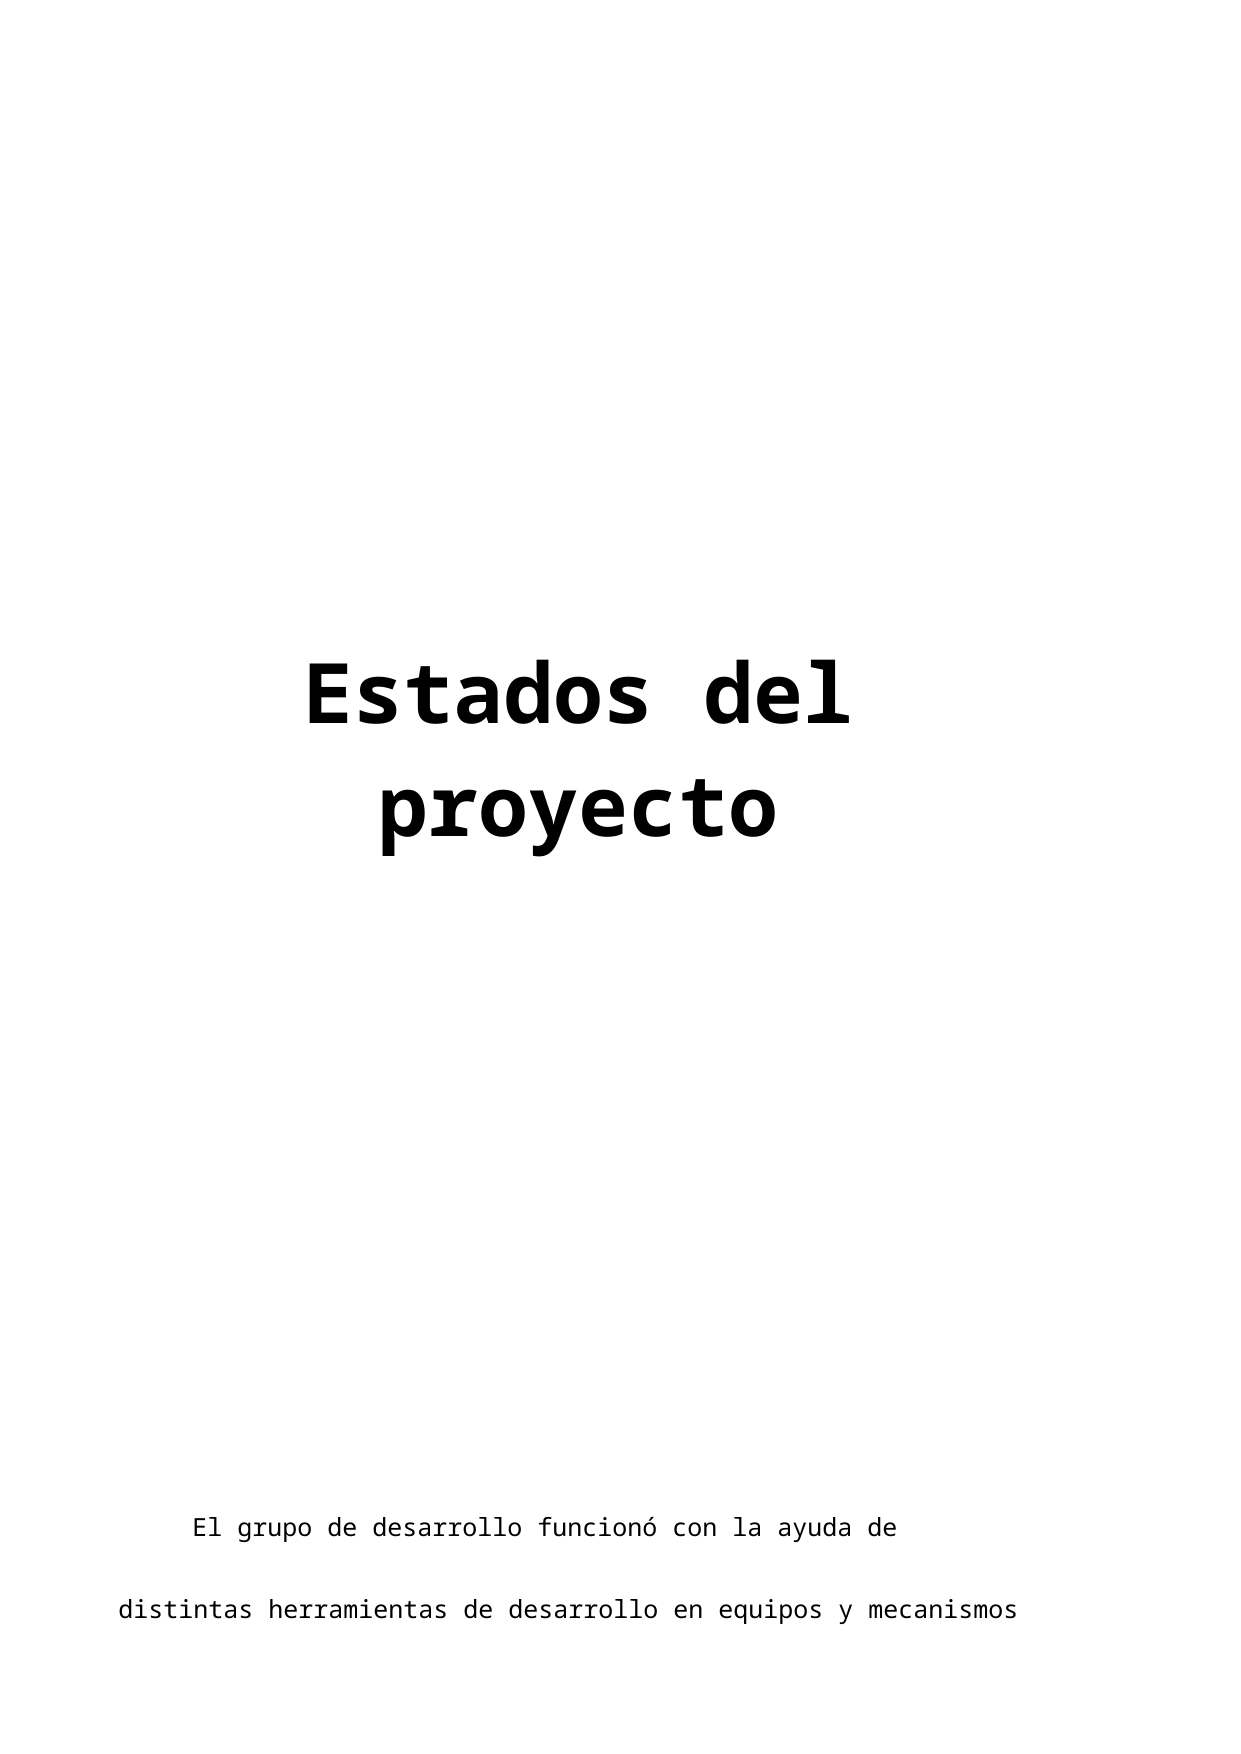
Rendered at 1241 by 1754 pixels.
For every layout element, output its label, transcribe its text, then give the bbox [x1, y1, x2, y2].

subtitle Estados del proyecto [118, 634, 1038, 861]
text El grupo de desarrollo funcionó con la ayuda de distintas herramientas de desarrollo en equipos y mecanismos [118, 1510, 1038, 1625]
